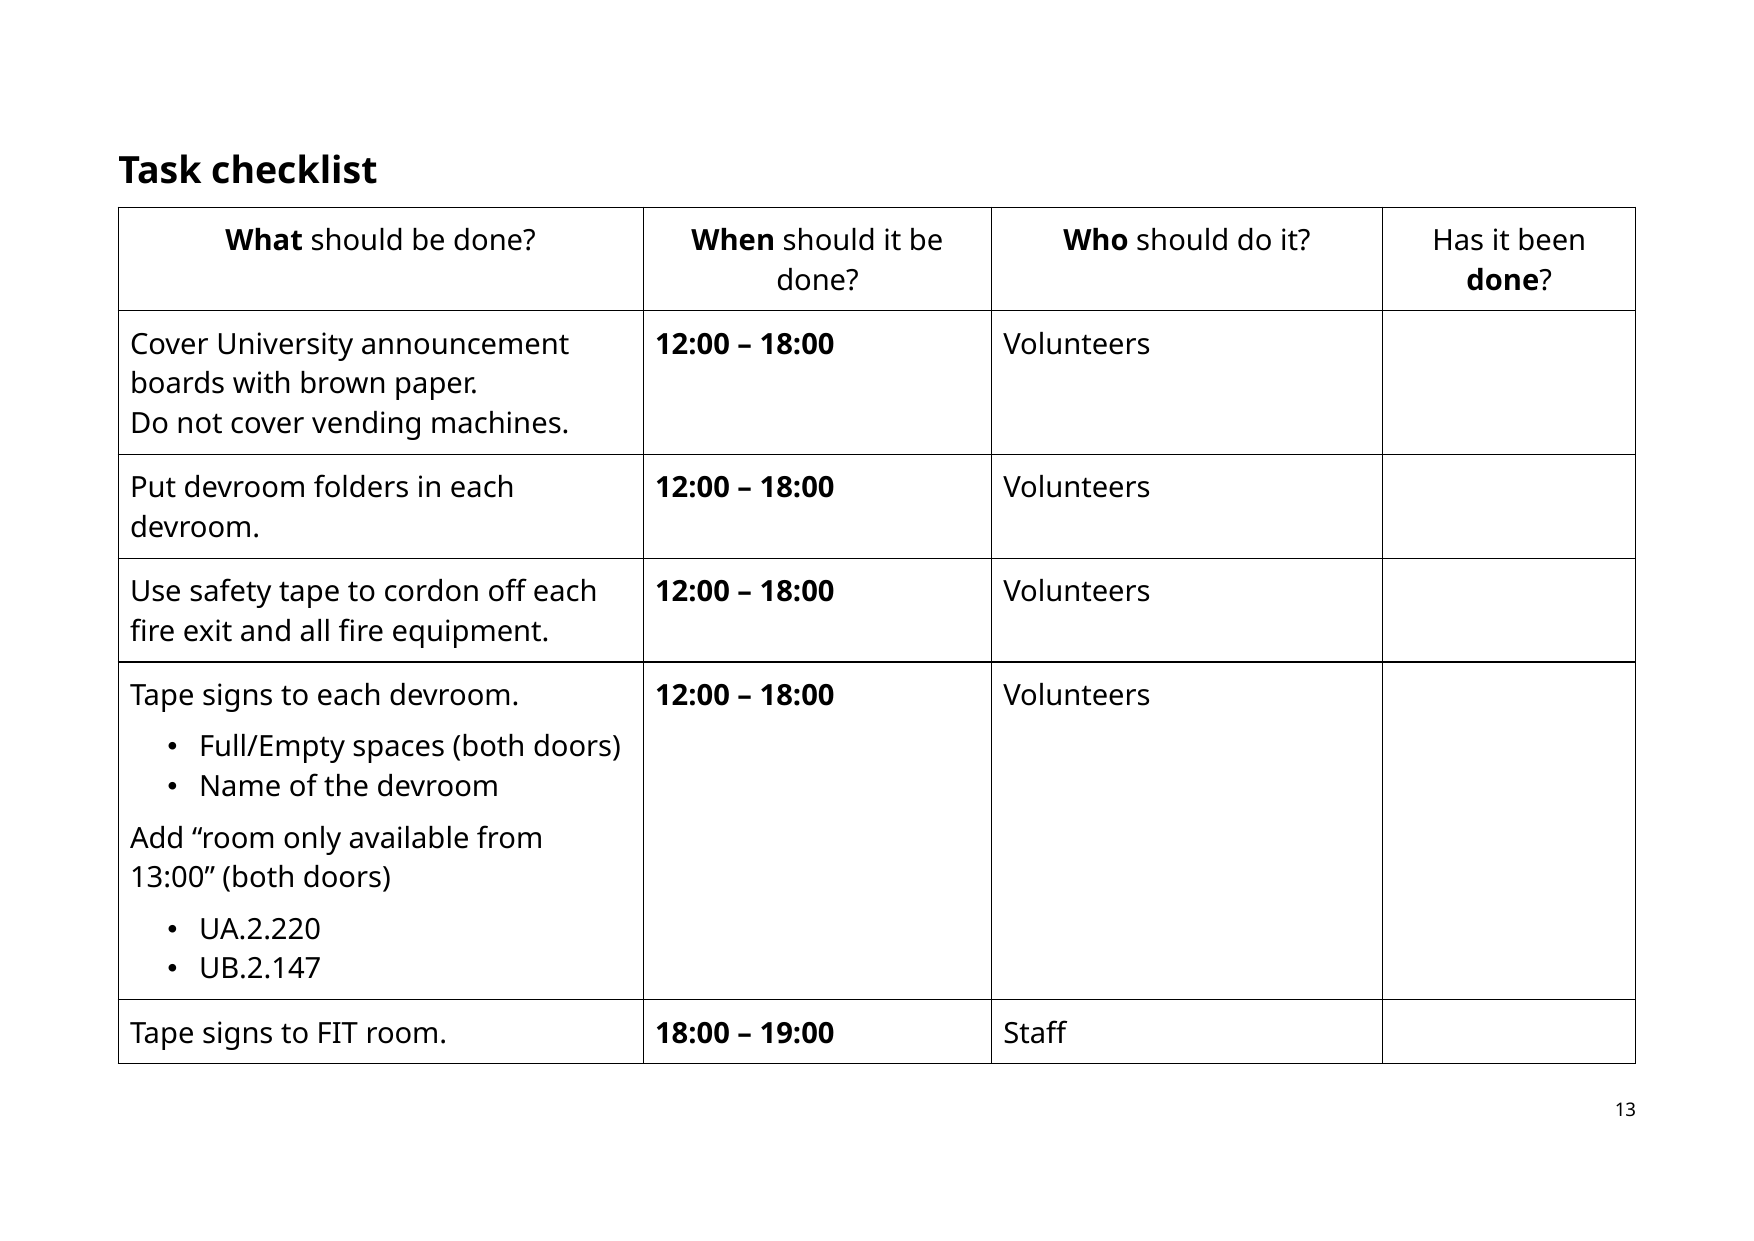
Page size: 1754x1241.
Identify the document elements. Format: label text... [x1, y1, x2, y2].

table_cell [1383, 311, 1635, 454]
table_header Has it been done? [1383, 208, 1635, 310]
table_cell Tape signs to FIT room. Reserved for FOSDEM staff (UB.4.228). Only when room is empty! [119, 1000, 643, 1063]
table_cell 12:00 – 18:00 [644, 559, 991, 661]
table_cell Volunteers [992, 559, 1382, 661]
table_header When should it be done? [644, 208, 991, 310]
table_cell Volunteers [992, 311, 1382, 454]
table_cell Staff [992, 1000, 1382, 1063]
table_cell [1383, 455, 1635, 558]
table_cell 18:00 – 19:00 [644, 1000, 991, 1063]
table_cell Cover University announcement boards with brown paper. Do not cover vending machines. [119, 311, 643, 454]
table_cell Use safety tape to cordon off each fire exit and all fire equipment. [119, 559, 643, 661]
table_cell [1383, 1000, 1635, 1063]
table_header What should be done? [119, 208, 643, 310]
table_cell [1383, 663, 1635, 999]
table_cell Tape signs to each devroom. Full/Empty spaces (both doors) Name of the devroom Add “room only available from 13:00” (both doors) UA.2.220 UB.2.147 [119, 663, 643, 999]
table_header Who should do it? [992, 208, 1382, 310]
table_cell Put devroom folders in each devroom. [119, 455, 643, 558]
table_cell Volunteers [992, 455, 1382, 558]
table_cell 12:00 – 18:00 [644, 455, 991, 558]
subtitle Task checklist [118, 143, 1636, 194]
table_cell 12:00 – 18:00 [644, 663, 991, 999]
table_cell [1383, 559, 1635, 661]
table_cell 12:00 – 18:00 [644, 311, 991, 454]
table_cell Volunteers [992, 663, 1382, 999]
